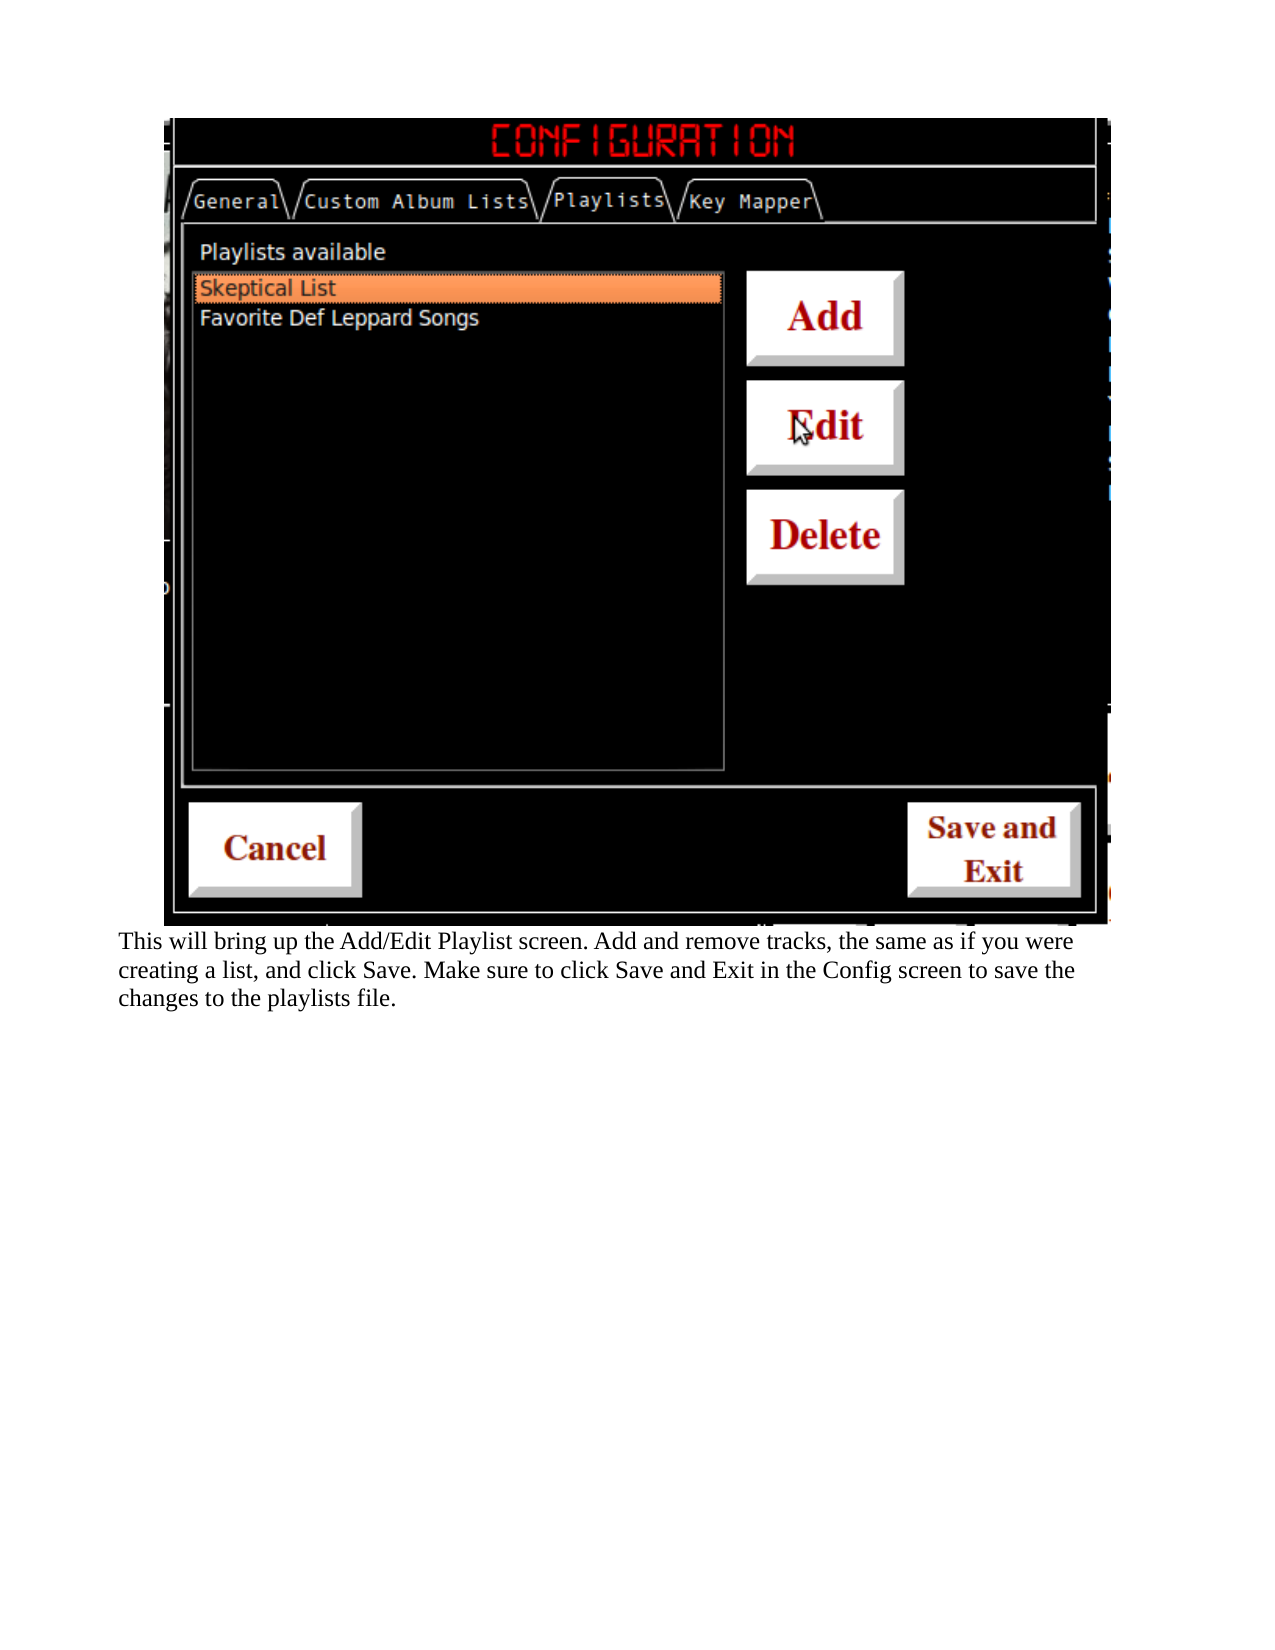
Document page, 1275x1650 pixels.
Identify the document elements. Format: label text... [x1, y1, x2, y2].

picture [164, 118, 1111, 926]
text This will bring up the Add/Edit Playlist screen. Add and remove tracks, the same as if you were creating a list, and click Save. Make sure to click Save and Exit in the Config screen to save the changes to the playlists file. [118, 913, 1157, 1012]
